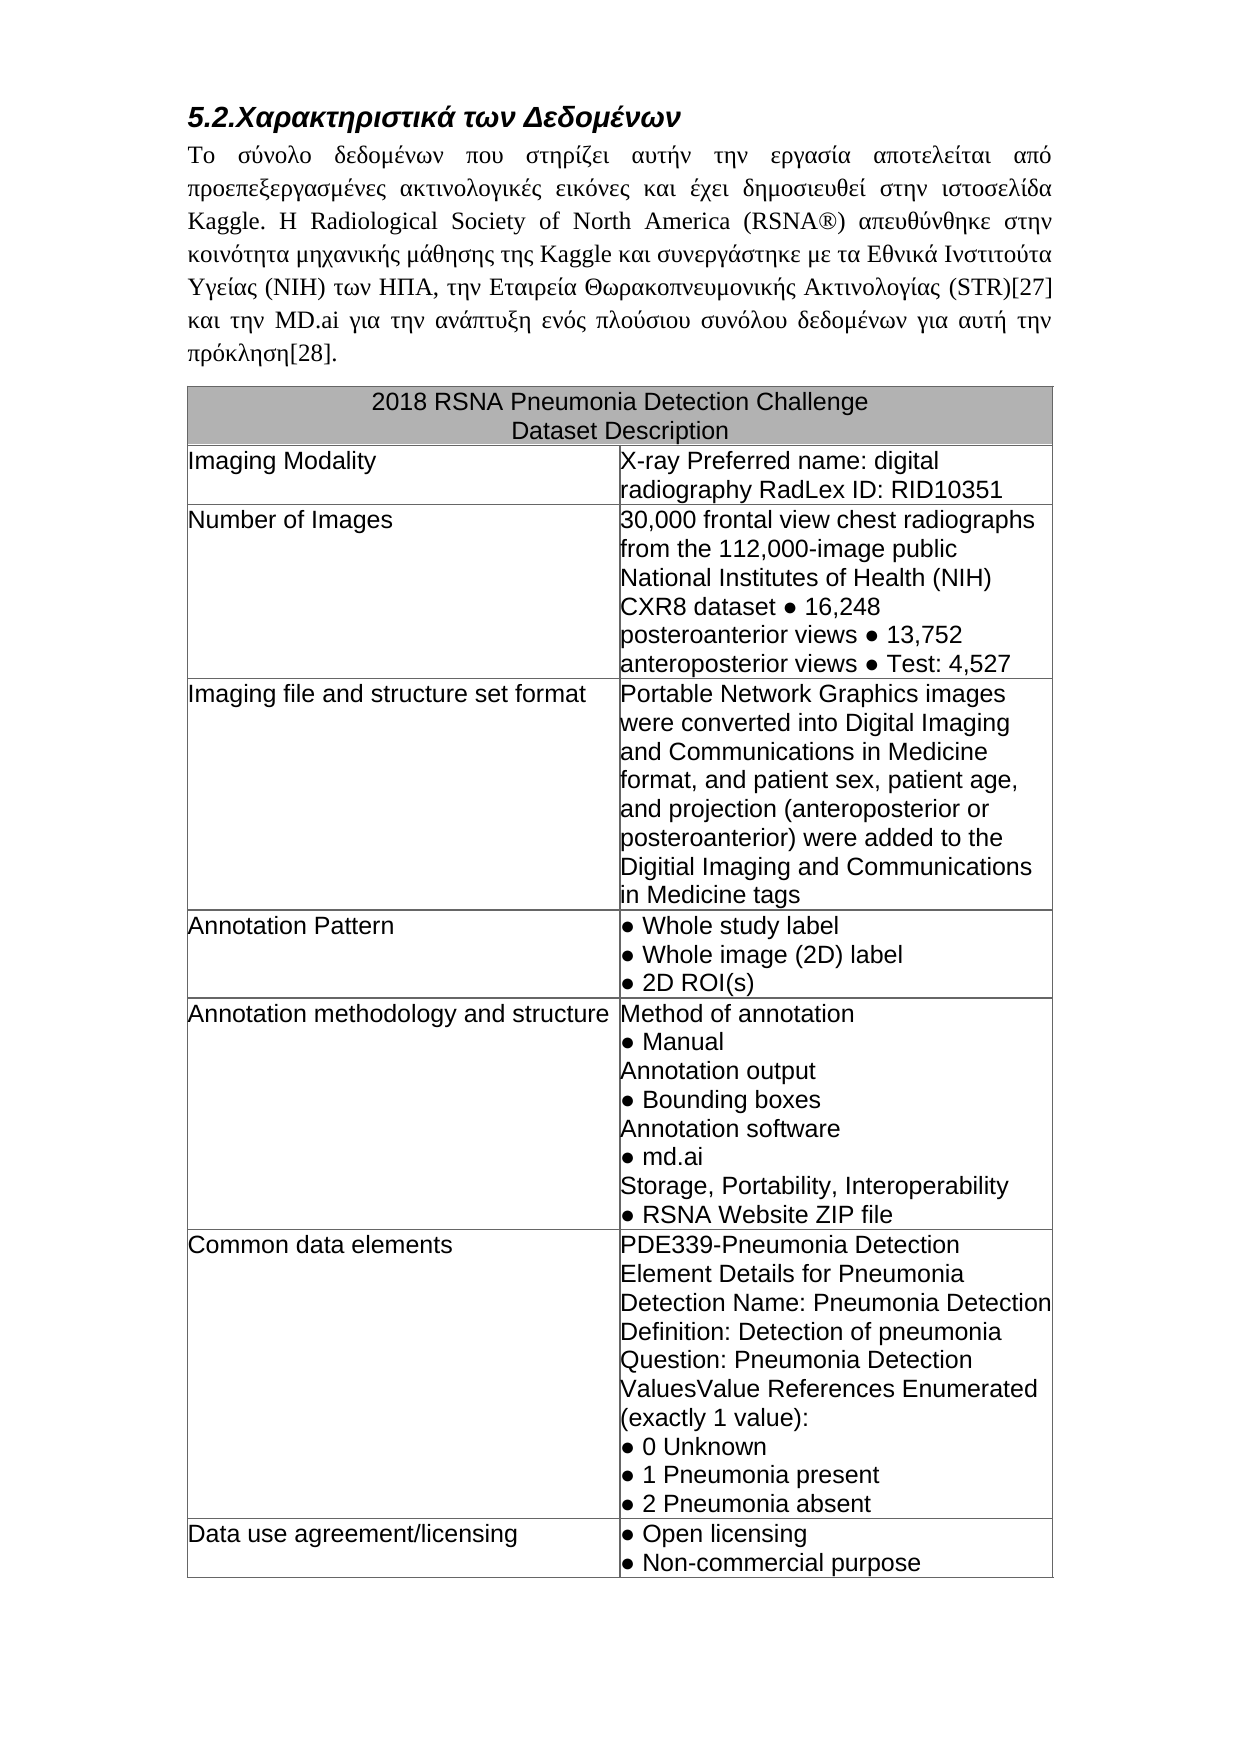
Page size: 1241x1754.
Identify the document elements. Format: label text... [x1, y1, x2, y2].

subtitle 5.2.Χαρακτηριστικά των Δεδομένων [187, 100, 1053, 133]
table_cell 30,000 frontal view chest radiographs from the 112,000-image public National Institutes of Health (NIH) CXR8 dataset ● 16,248 posteroanterior views ● 13,752 anteroposterior views ● Test: 4,527 [621, 505, 1052, 678]
table_cell X-ray Preferred name: digital radiography RadLex ID: RID10351 [621, 446, 1052, 504]
table_cell ● Whole study label ● Whole image (2D) label ● 2D ROI(s) [621, 911, 1052, 997]
table_cell Method of annotation ● Manual Annotation output ● Bounding boxes Annotation software ● md.ai Storage, Portability, Interoperability ● RSNA Website ZIP file [621, 999, 1052, 1229]
table_cell Common data elements [188, 1230, 619, 1518]
table_cell Portable Network Graphics images were converted into Digital Imaging and Communications in Medicine format, and patient sex, patient age, and projection (anteroposterior or posteroanterior) were added to the Digitial Imaging and Communications in Medicine tags [621, 679, 1052, 909]
table_cell PDE339-Pneumonia Detection Element Details for Pneumonia Detection Name: Pneumonia Detection Definition: Detection of pneumonia Question: Pneumonia Detection ValuesValue References Enumerated (exactly 1 value): ● 0 Unknown ● 1 Pneumonia present ● 2 Pneumonia absent [621, 1230, 1052, 1518]
table_cell Imaging file and structure set format [188, 679, 619, 909]
table_cell Annotation methodology and structure [188, 999, 619, 1229]
table_header 2018 RSNA Pneumonia Detection Challenge Dataset Description [188, 387, 1052, 444]
table_cell Number of Images [188, 505, 619, 678]
text Το σύνολο δεδομένων που στηρίζει αυτήν την εργασία αποτελείται από προεπεξεργασμένες ακτινολογικές εικόνες και έχει δημοσιευθεί στην ιστοσελίδα Kaggle. Η Radiological Society of North America (RSNA®) απευθύνθηκε στην κοινότητα μηχανικής μάθησης της Kaggle και συνεργάστηκε με τα Εθνικά Ινστιτούτα Υγείας (NIH) των ΗΠΑ, την Εταιρεία Θωρακοπνευμονικής Ακτινολογίας (STR)[27] και την MD.ai για την ανάπτυξη ενός πλούσιου συνόλου δεδομένων για αυτή την πρόκληση[28]. [187, 140, 1053, 367]
table_cell Imaging Modality [188, 446, 619, 504]
table_cell Data use agreement/licensing [188, 1519, 619, 1577]
table_cell ● Open licensing ● Non-commercial purpose [621, 1519, 1052, 1577]
table_cell Annotation Pattern [188, 911, 619, 997]
